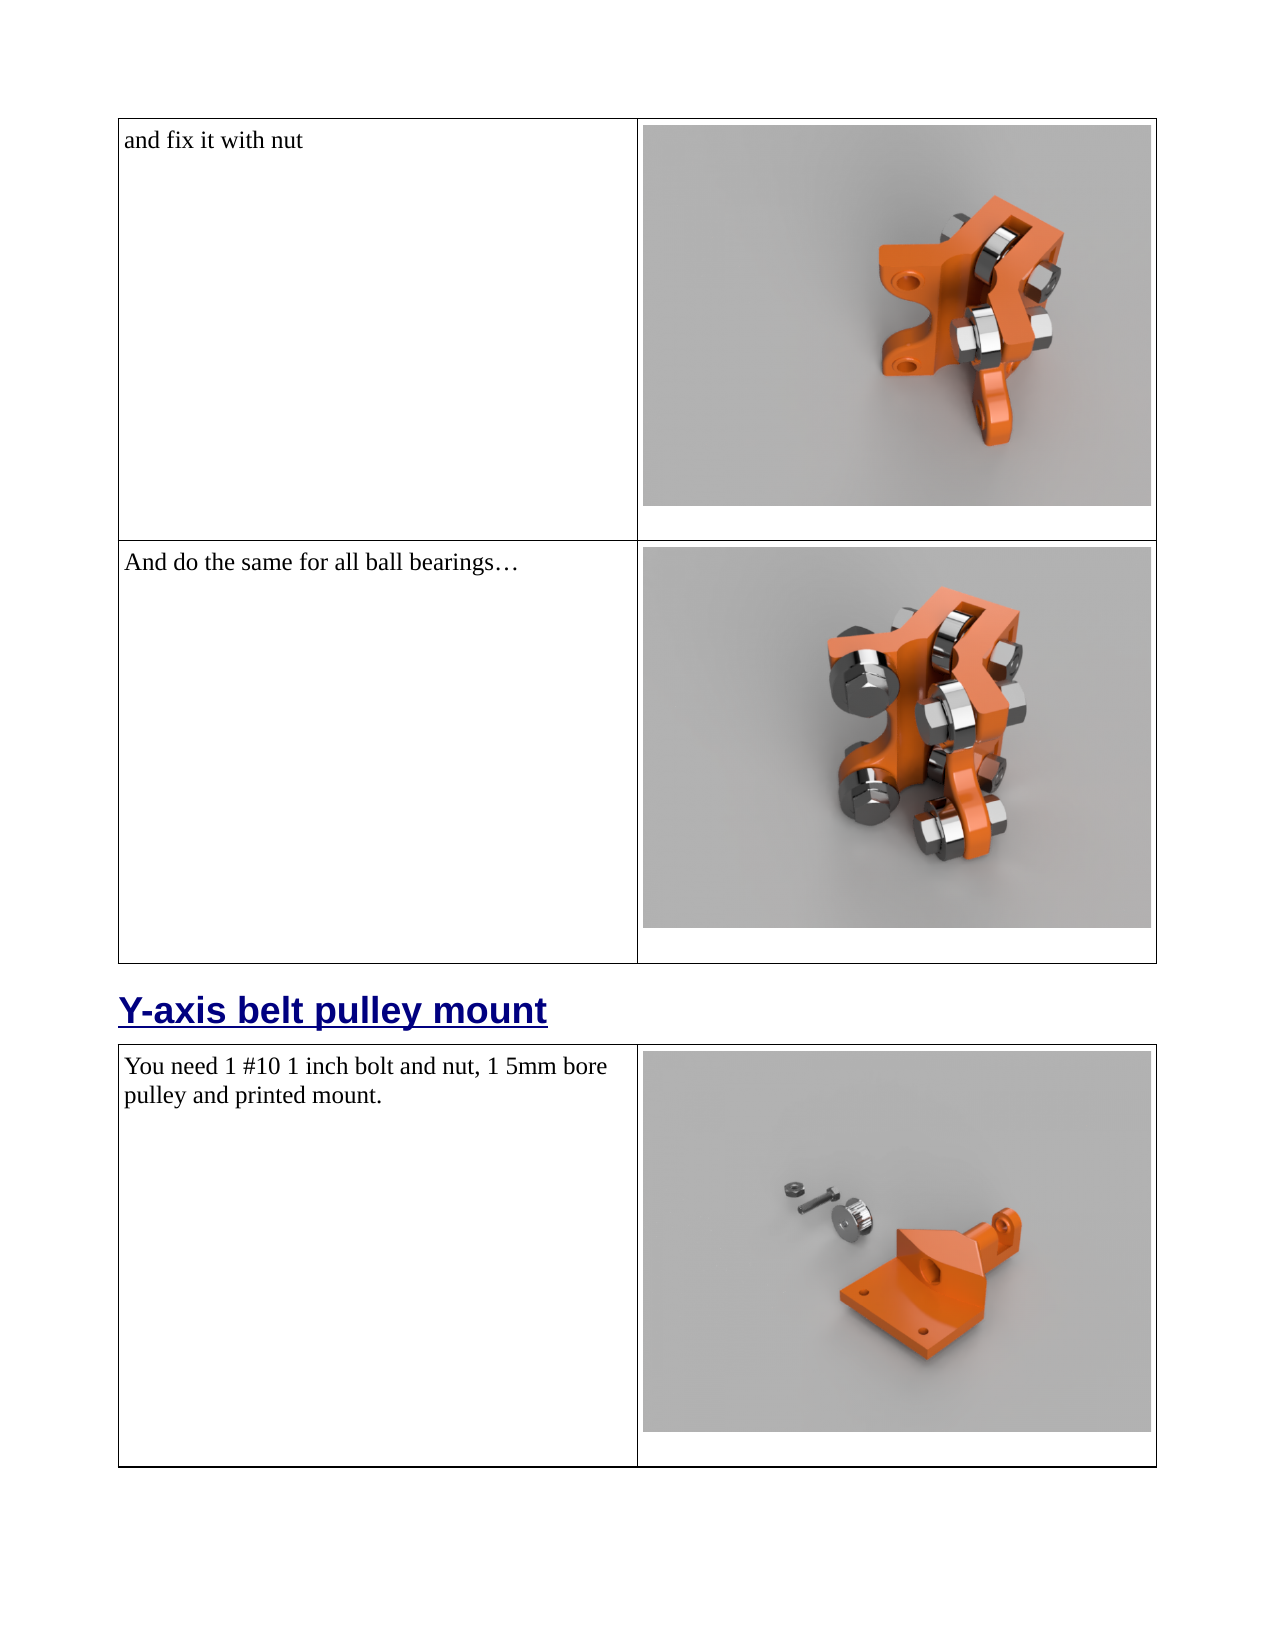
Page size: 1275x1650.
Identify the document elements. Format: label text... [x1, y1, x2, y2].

table_cell [638, 541, 1156, 962]
table_header [638, 1045, 1156, 1466]
picture [643, 125, 1152, 506]
table_cell [638, 119, 1156, 540]
subtitle Y-axis belt pulley mount [118, 988, 1157, 1032]
table_cell And do the same for all ball bearings… [119, 541, 637, 962]
picture [643, 1051, 1152, 1432]
picture [643, 547, 1152, 928]
table_header You need 1 #10 1 inch bolt and nut, 1 5mm bore pulley and printed mount. [119, 1045, 637, 1466]
table_cell and fix it with nut [119, 119, 637, 540]
